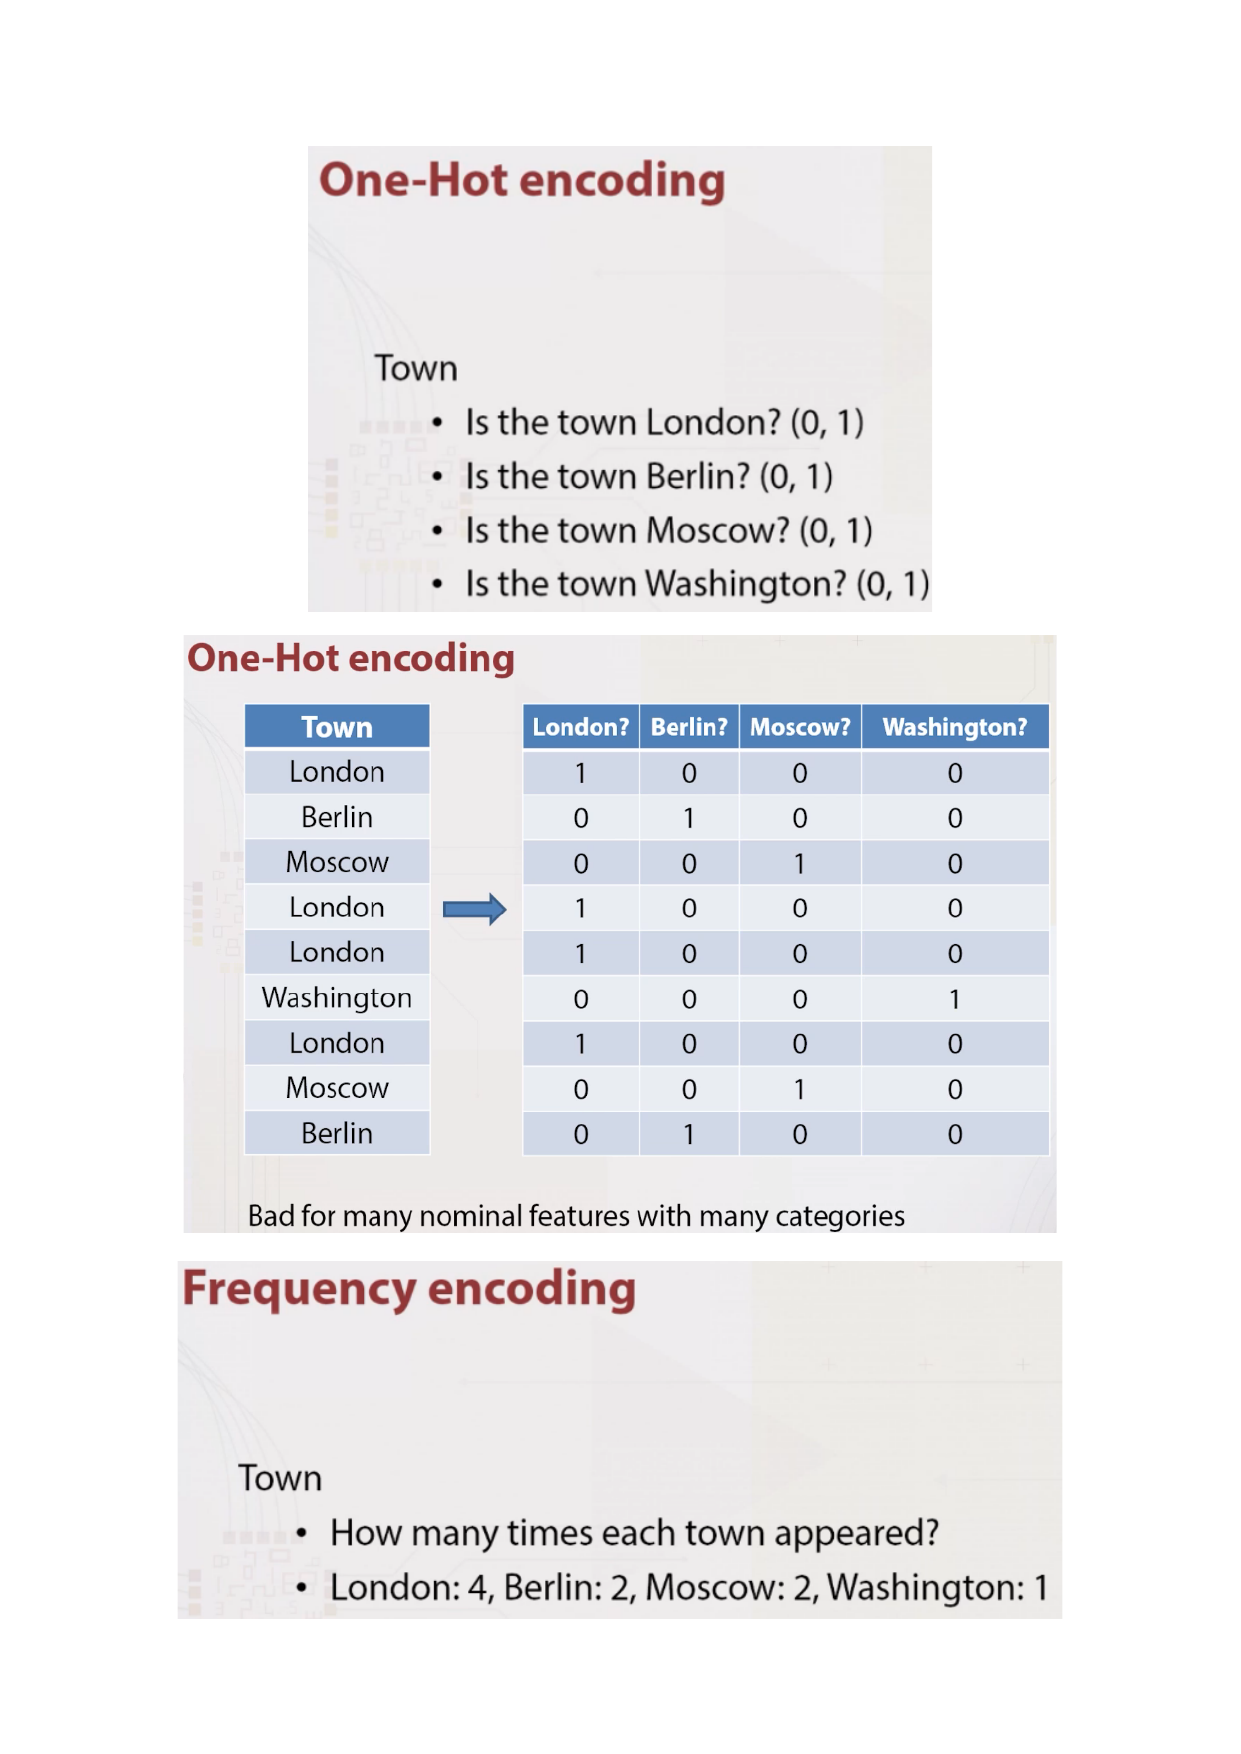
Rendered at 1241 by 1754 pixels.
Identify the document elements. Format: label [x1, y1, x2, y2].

picture [177, 1261, 1063, 1619]
picture [308, 146, 933, 612]
picture [183, 635, 1057, 1233]
